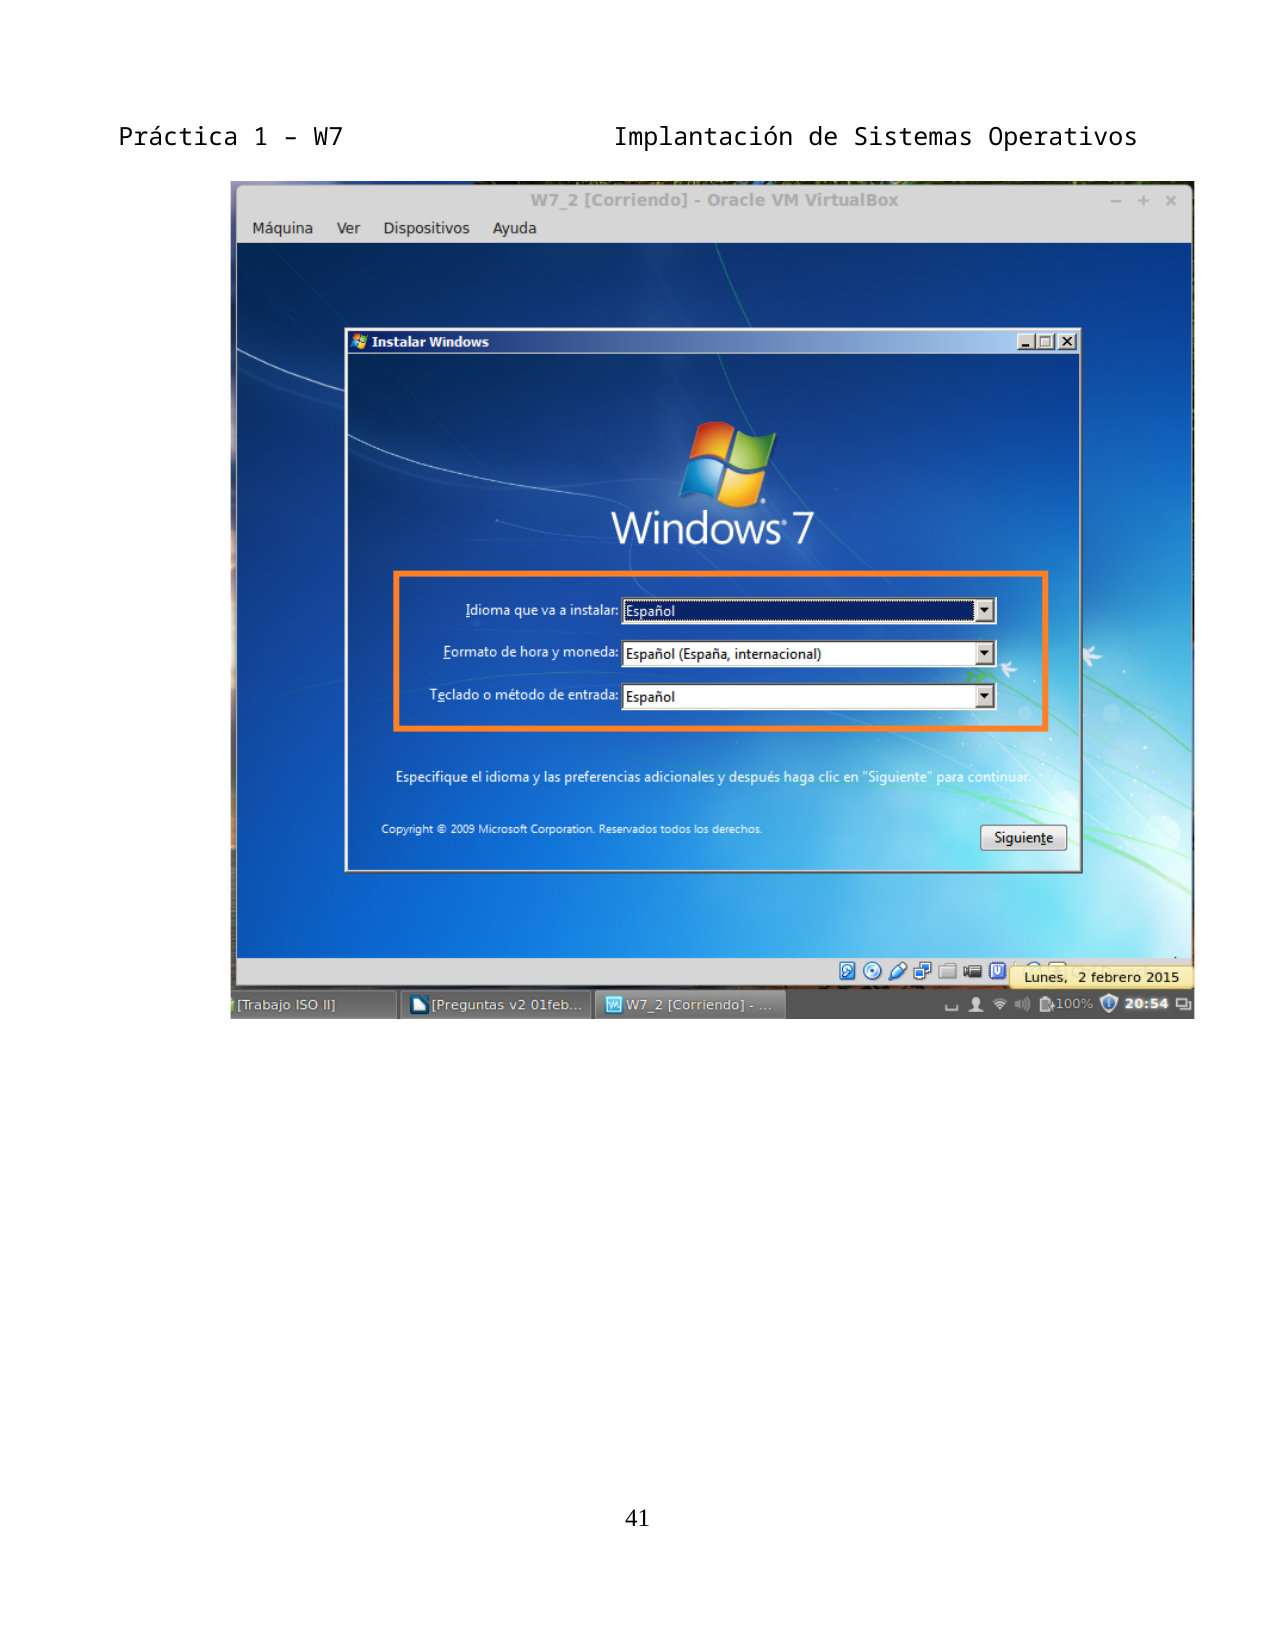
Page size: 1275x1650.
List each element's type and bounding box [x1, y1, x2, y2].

picture [230, 181, 1195, 1019]
